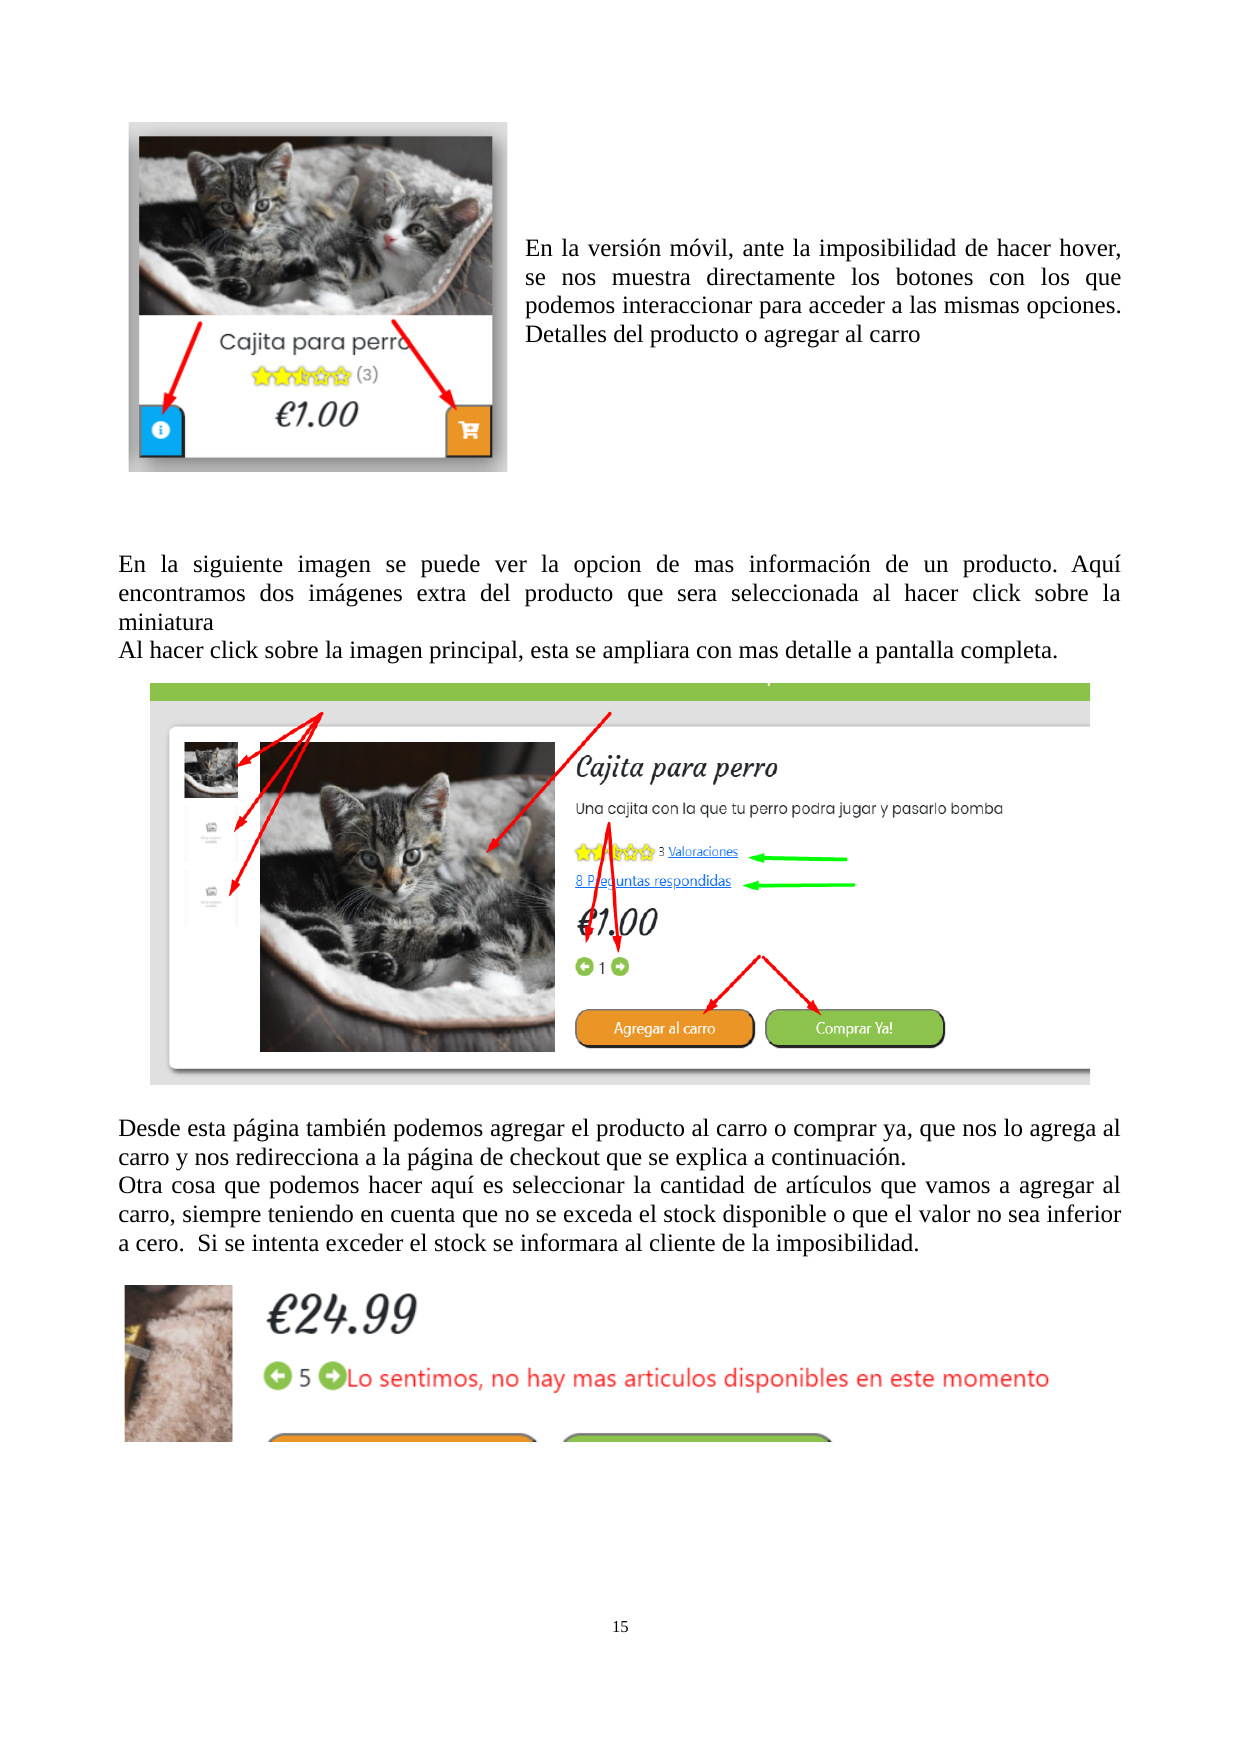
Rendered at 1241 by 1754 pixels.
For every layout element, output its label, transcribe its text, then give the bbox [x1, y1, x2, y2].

picture [150, 683, 1091, 1085]
picture [128, 122, 508, 472]
text Desde esta página también podemos agregar el producto al carro o comprar ya, que nos lo agrega al carro y nos redirecciona a la página de checkout que se explica a continuación. [118, 1113, 1122, 1171]
text En la siguiente imagen se puede ver la opcion de mas información de un producto. Aquí encontramos dos imágenes extra del producto que sera seleccionada al hacer click sobre la miniatura [118, 549, 1122, 636]
picture [124, 1285, 1116, 1442]
text Otra cosa que podemos hacer aquí es seleccionar la cantidad de artículos que vamos a agregar al carro, siempre teniendo en cuenta que no se exceda el stock disponible o que el valor no sea inferior a cero. Si se intenta exceder el stock se informara al cliente de la imposibilidad. [118, 1171, 1122, 1257]
text En la versión móvil, ante la imposibilidad de hacer hover, se nos muestra directamente los botones con los que podemos interaccionar para acceder a las mismas opciones. Detalles del producto o agregar al carro [508, 233, 1122, 348]
text Al hacer click sobre la imagen principal, esta se ampliara con mas detalle a pantalla completa. [118, 636, 1122, 664]
